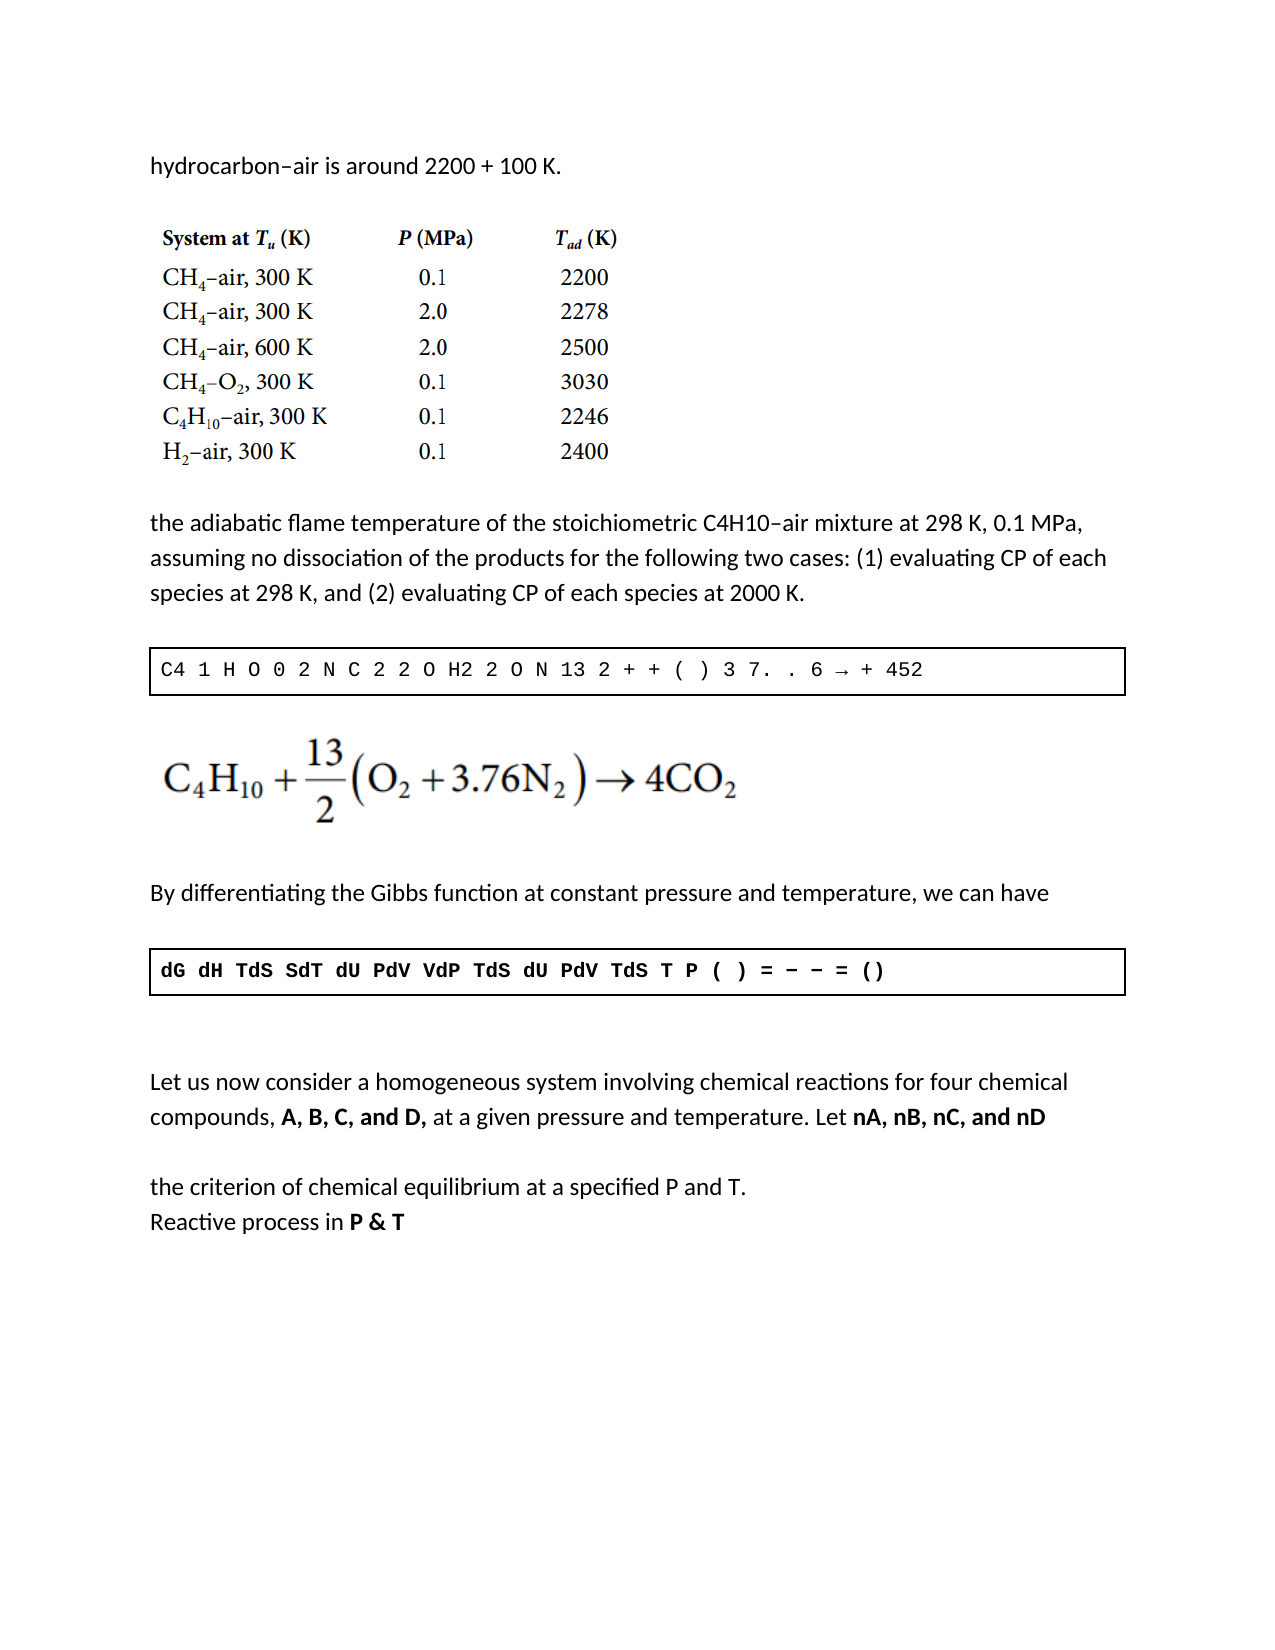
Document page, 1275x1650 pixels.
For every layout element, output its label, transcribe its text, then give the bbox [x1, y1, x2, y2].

text Reactive process in P & T [150, 1206, 1125, 1237]
text the criterion of chemical equilibrium at a specified P and T. [150, 1171, 1125, 1202]
text the adiabatic flame temperature of the stoichiometric C4H10–air mixture at 298 K, 0.1 MPa, assuming no dissociation of the products for the following two cases: (1) evaluating CP of each species at 298 K, and (2) evaluating CP of each species at 2000 K. [150, 507, 1125, 607]
picture [150, 730, 745, 839]
text hydrocarbon–air is around 2200 + 100 K. [150, 150, 1125, 181]
text By differentiating the Gibbs function at constant pressure and temperature, we can have [150, 877, 1125, 908]
table_header dG dH TdS SdT dU PdV VdP TdS dU PdV TdS T P ( ) = − − = () [151, 950, 1124, 994]
table_header C4 1 H O 0 2 N C 2 2 O H2 2 O N 13 2 + + ( ) 3 7. . 6 → + 452 [151, 649, 1124, 693]
picture [150, 220, 618, 468]
text Let us now consider a homogeneous system involving chemical reactions for four chemical compounds, A, B, C, and D, at a given pressure and temperature. Let nA, nB, nC, and nD [150, 1066, 1125, 1132]
